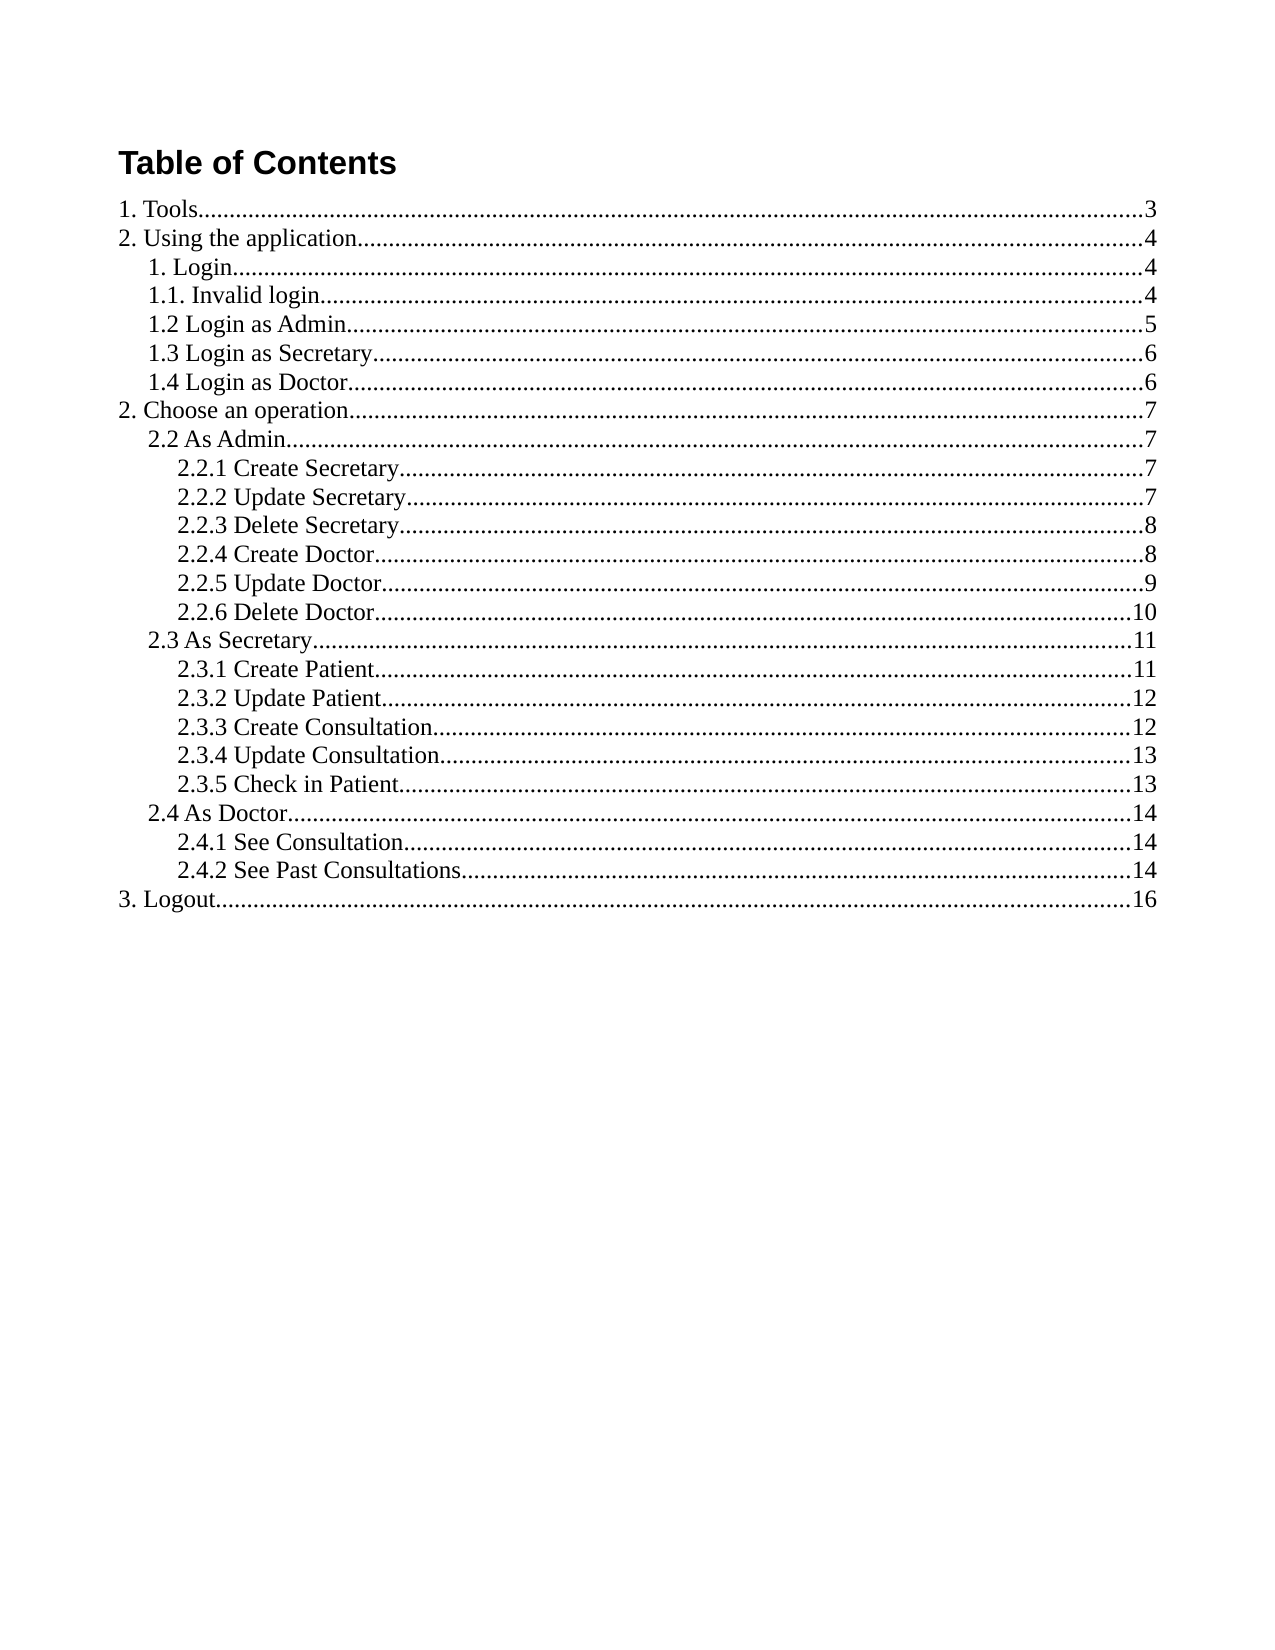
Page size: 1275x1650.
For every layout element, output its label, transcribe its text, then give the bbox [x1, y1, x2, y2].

text 2.2.4 Create Doctor 8 [177, 539, 1157, 568]
text 1.1. Invalid login 4 [148, 280, 1157, 309]
text 1.2 Login as Admin 5 [148, 309, 1157, 338]
text 2.3.4 Update Consultation 13 [177, 740, 1157, 769]
text 2.3.3 Create Consultation 12 [177, 712, 1157, 740]
text 2. Using the application 4 [118, 223, 1157, 252]
text 2.3 As Secretary 11 [148, 625, 1157, 654]
text 1.4 Login as Doctor 6 [148, 367, 1157, 395]
text 2.2.3 Delete Secretary 8 [177, 510, 1157, 539]
text 2.2 As Admin 7 [148, 424, 1157, 453]
text 2.2.1 Create Secretary 7 [177, 453, 1157, 482]
text 2.4.1 See Consultation 14 [177, 827, 1157, 855]
text 2.2.6 Delete Doctor 10 [177, 597, 1157, 625]
text 2.3.5 Check in Patient 13 [177, 769, 1157, 798]
subtitle Table of Contents [118, 143, 1157, 182]
text 1.3 Login as Secretary 6 [148, 338, 1157, 367]
text 3. Logout 16 [118, 884, 1157, 913]
text 2.4 As Doctor 14 [148, 798, 1157, 827]
text 2.2.5 Update Doctor 9 [177, 568, 1157, 597]
text 1. Login 4 [148, 252, 1157, 280]
text 1. Tools 3 [118, 194, 1157, 223]
text 2. Choose an operation 7 [118, 395, 1157, 424]
text 2.3.2 Update Patient 12 [177, 683, 1157, 712]
text 2.3.1 Create Patient 11 [177, 654, 1157, 683]
text 2.2.2 Update Secretary 7 [177, 482, 1157, 510]
text 2.4.2 See Past Consultations 14 [177, 855, 1157, 884]
